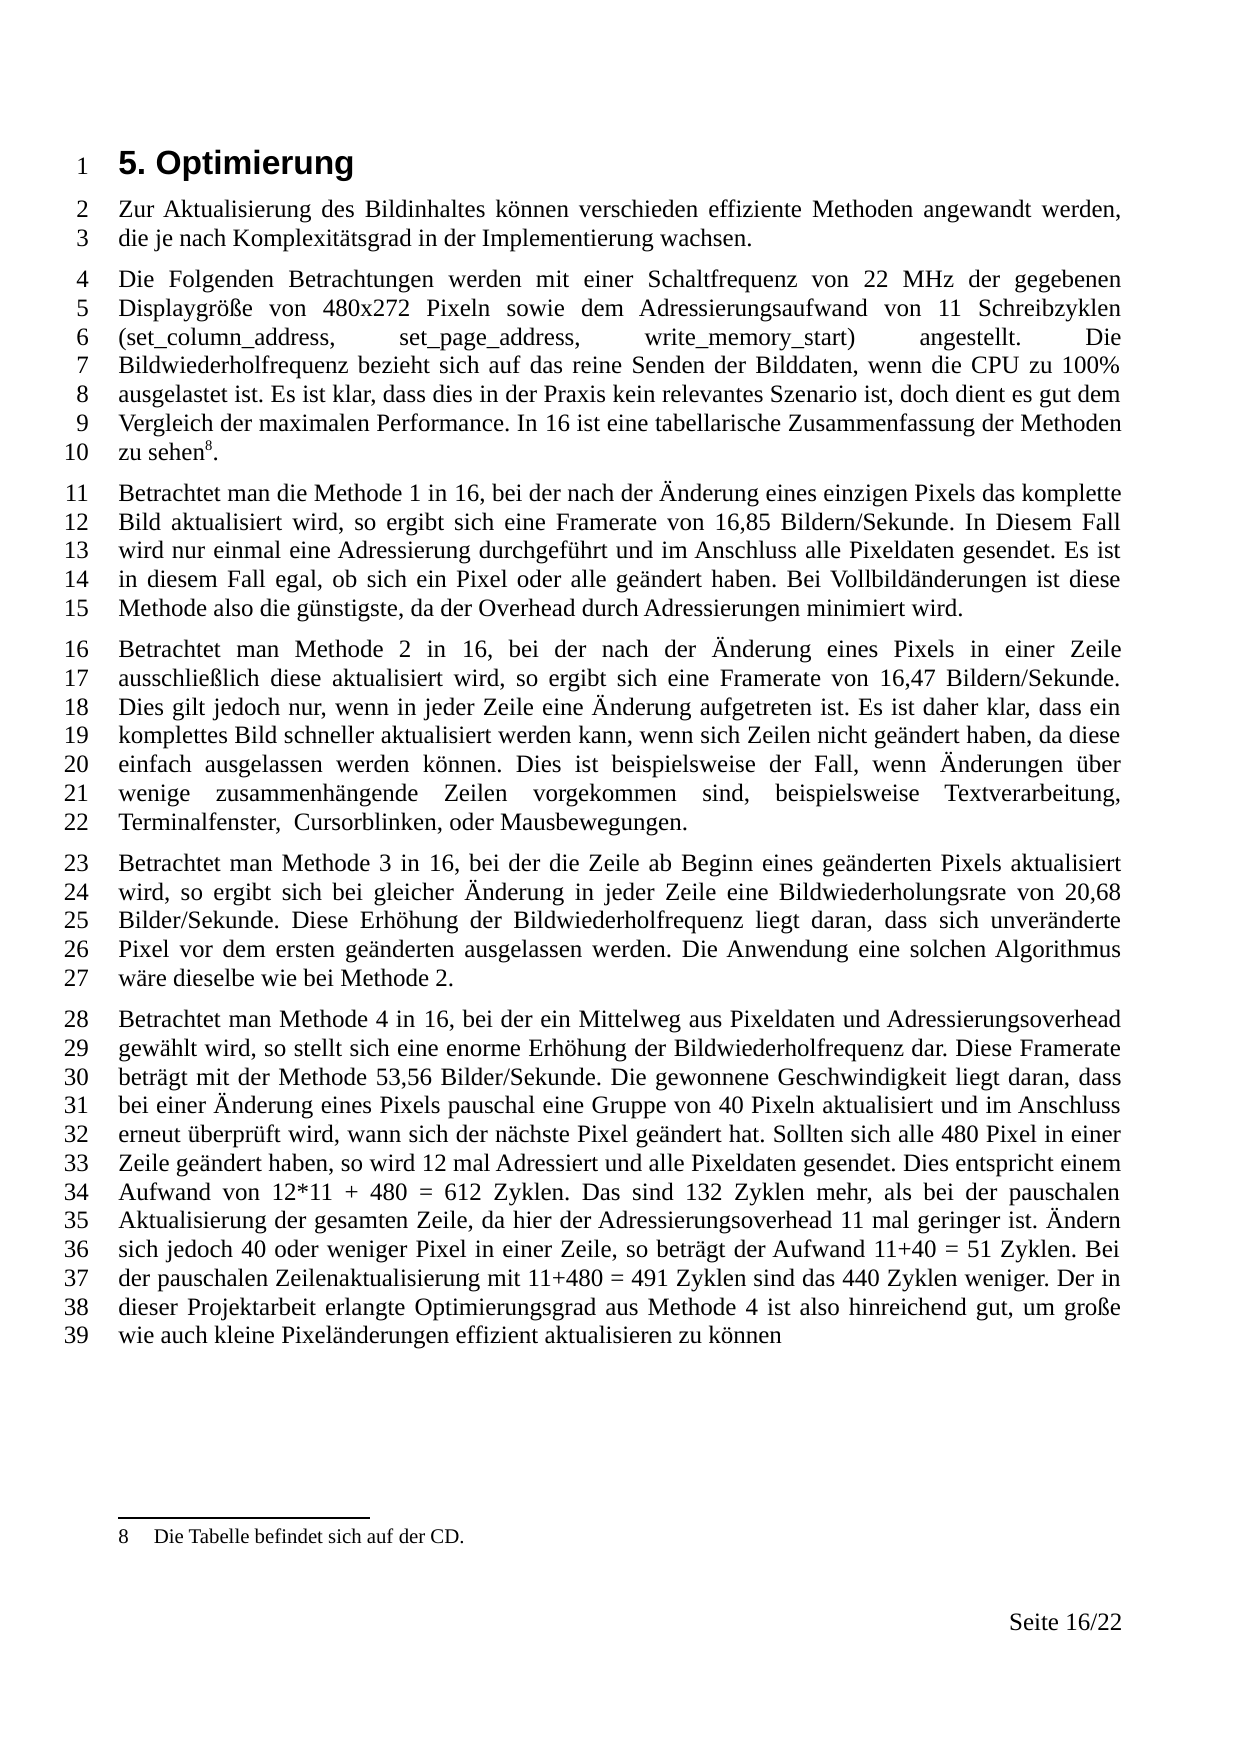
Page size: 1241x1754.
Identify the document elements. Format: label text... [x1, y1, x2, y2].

text Die Tabelle befindet sich auf der CD. [118, 1524, 1122, 1548]
text Zur Aktualisierung des Bildinhaltes können verschieden effiziente Methoden angewandt werden, die je nach Komplexitätsgrad in der Implementierung wachsen. [118, 194, 1122, 252]
subtitle Betrachtet man Methode 4 in Abbildung 16, bei der ein Mittelweg aus Pixeldaten und Adressierungsoverhead gewählt wird, so stellt sich eine enorme Erhöhung der Bildwiederholfrequenz dar. Diese Framerate beträgt mit der Methode 53,56 Bilder/Sekunde. Die gewonnene Geschwindigkeit liegt daran, dass bei einer Änderung eines Pixels pauschal eine Gruppe von 40 Pixeln aktualisiert und im Anschluss erneut überprüft wird, wann sich der nächste Pixel geändert hat. Sollten sich alle 480 Pixel in einer Zeile geändert haben, so wird 12 mal Adressiert und alle Pixeldaten gesendet. Dies entspricht einem Aufwand von 12*11 + 480 = 612 Zyklen. Das sind 132 Zyklen mehr, als bei der pauschalen Aktualisierung der gesamten Zeile, da hier der Adressierungsoverhead 11 mal geringer ist. Ändern sich jedoch 40 oder weniger Pixel in einer Zeile, so beträgt der Aufwand 11+40 = 51 Zyklen. Bei der pauschalen Zeilenaktualisierung mit 11+480 = 491 Zyklen sind das 440 Zyklen weniger. Der in dieser Projektarbeit erlangte Optimierungsgrad aus Methode 4 ist also hinreichend gut, um große wie auch kleine Pixeländerungen effizient aktualisieren zu können [118, 1004, 1122, 1349]
subtitle 5. Optimierung [118, 143, 1122, 182]
subtitle Betrachtet man Methode 3 in Abbildung 16, bei der die Zeile ab Beginn eines geänderten Pixels aktualisiert wird, so ergibt sich bei gleicher Änderung in jeder Zeile eine Bildwiederholungsrate von 20,68 Bilder/Sekunde. Diese Erhöhung der Bildwiederholfrequenz liegt daran, dass sich unveränderte Pixel vor dem ersten geänderten ausgelassen werden. Die Anwendung eine solchen Algorithmus wäre dieselbe wie bei Methode 2. [118, 848, 1122, 992]
subtitle Betrachtet man Methode 2 in Abbildung 16, bei der nach der Änderung eines Pixels in einer Zeile ausschließlich diese aktualisiert wird, so ergibt sich eine Framerate von 16,47 Bildern/Sekunde. Dies gilt jedoch nur, wenn in jeder Zeile eine Änderung aufgetreten ist. Es ist daher klar, dass ein komplettes Bild schneller aktualisiert werden kann, wenn sich Zeilen nicht geändert haben, da diese einfach ausgelassen werden können. Dies ist beispielsweise der Fall, wenn Änderungen über wenige zusammenhängende Zeilen vorgekommen sind, beispielsweise Textverarbeitung, Terminalfenster, Cursorblinken, oder Mausbewegungen. [118, 634, 1122, 836]
text Betrachtet man die Methode 1 in Abbildung 16, bei der nach der Änderung eines einzigen Pixels das komplette Bild aktualisiert wird, so ergibt sich eine Framerate von 16,85 Bildern/Sekunde. In Diesem Fall wird nur einmal eine Adressierung durchgeführt und im Anschluss alle Pixeldaten gesendet. Es ist in diesem Fall egal, ob sich ein Pixel oder alle geändert haben. Bei Vollbildänderungen ist diese Methode also die günstigste, da der Overhead durch Adressierungen minimiert wird. [118, 478, 1122, 622]
text Die Folgenden Betrachtungen werden mit einer Schaltfrequenz von 22 MHz der gegebenen Displaygröße von 480x272 Pixeln sowie dem Adressierungsaufwand von 11 Schreibzyklen (set_column_address, set_page_address, write_memory_start) angestellt. Die Bildwiederholfrequenz bezieht sich auf das reine Senden der Bilddaten, wenn die CPU zu 100% ausgelastet ist. Es ist klar, dass dies in der Praxis kein relevantes Szenario ist, doch dient es gut dem Vergleich der maximalen Performance. In Abbildung 16 ist eine tabellarische Zusammenfassung der Methoden zu sehen. [118, 264, 1122, 466]
